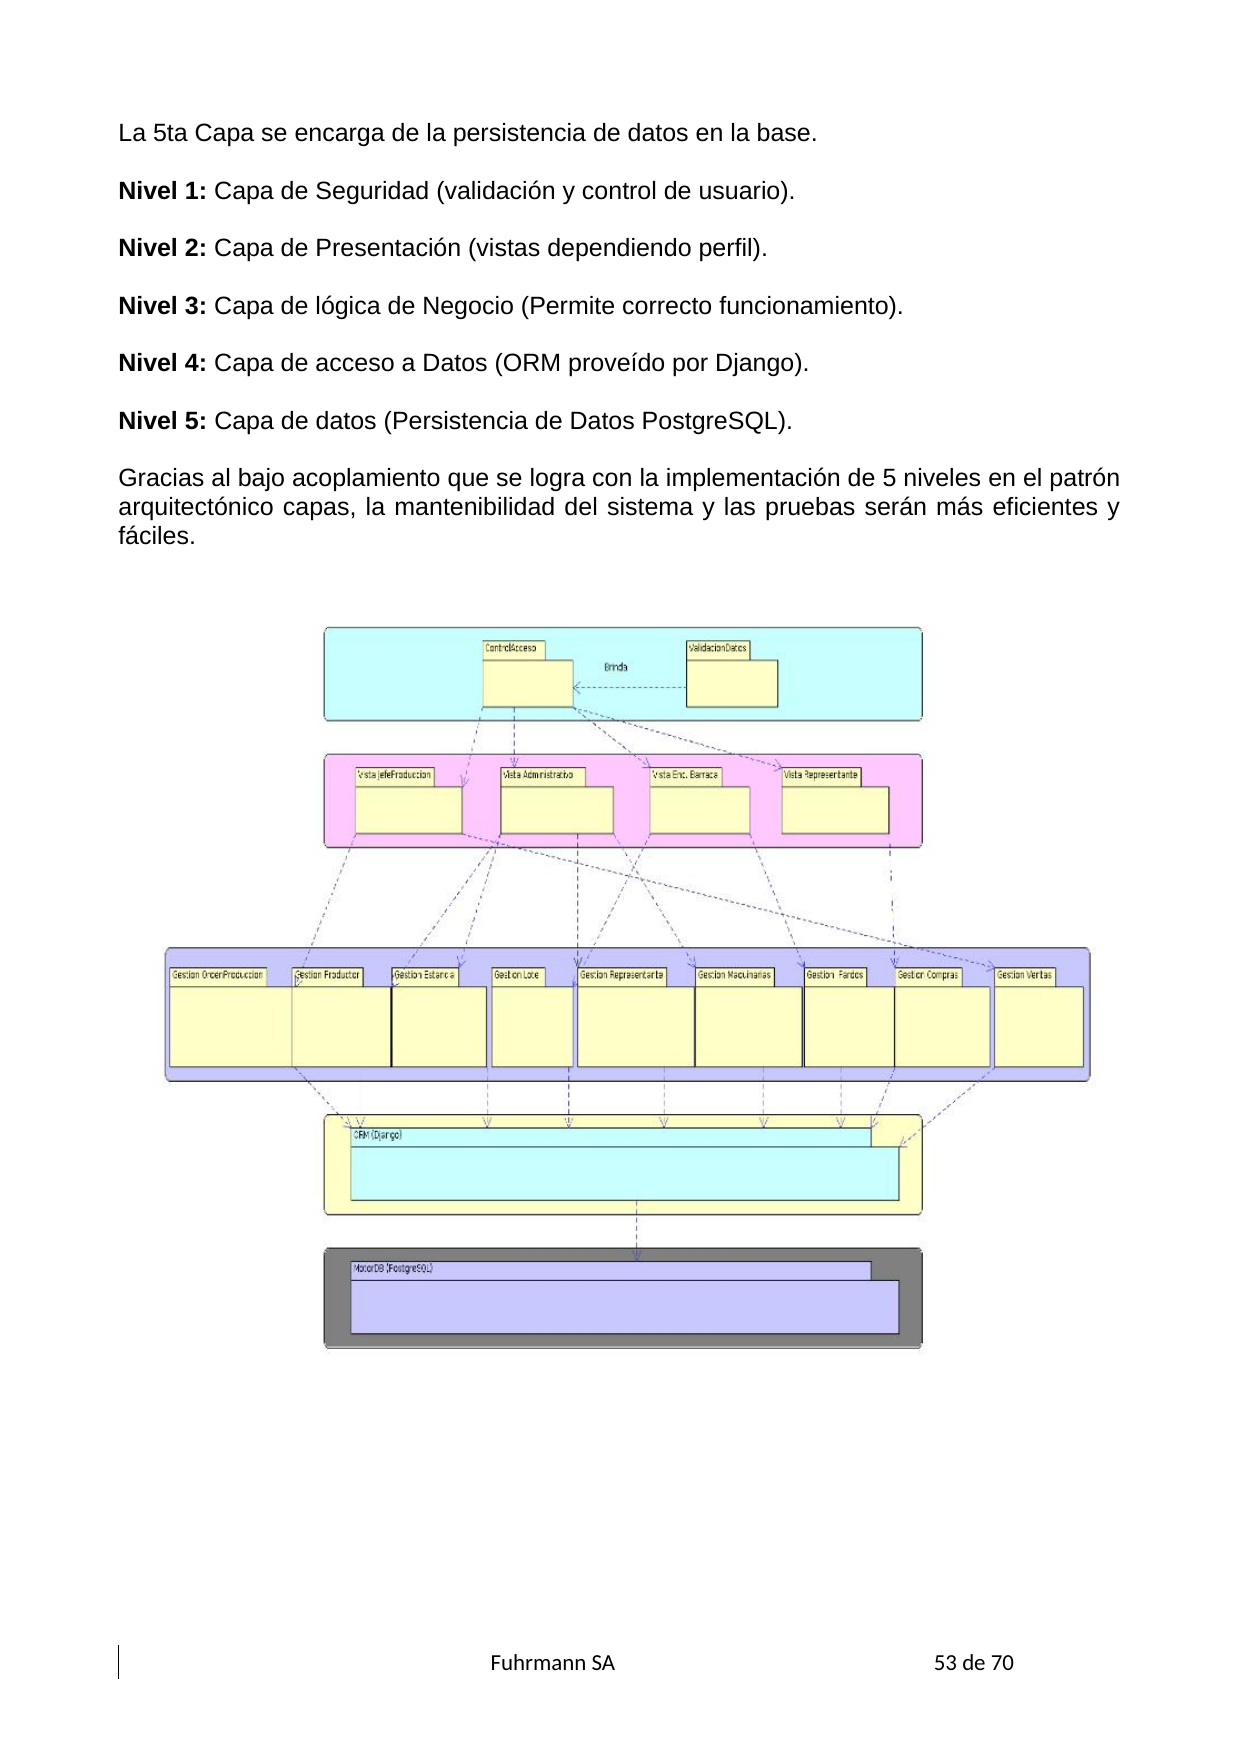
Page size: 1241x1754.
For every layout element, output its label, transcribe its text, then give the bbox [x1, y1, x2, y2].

text Nivel 3: Capa de lógica de Negocio (Permite correcto funcionamiento). [118, 291, 1122, 319]
text La 5ta Capa se encarga de la persistencia de datos en la base. [118, 118, 1122, 147]
text Gracias al bajo acoplamiento que se logra con la implementación de 5 niveles en el patrón arquitectónico capas, la mantenibilidad del sistema y las pruebas serán más eficientes y fáciles. [118, 463, 1122, 549]
text Nivel 2: Capa de Presentación (vistas dependiendo perfil). [118, 233, 1122, 262]
picture [118, 608, 1123, 1360]
text Nivel 1: Capa de Seguridad (validación y control de usuario). [118, 176, 1122, 204]
text Nivel 5: Capa de datos (Persistencia de Datos PostgreSQL). [118, 406, 1122, 434]
text Nivel 4: Capa de acceso a Datos (ORM proveído por Django). [118, 348, 1122, 377]
